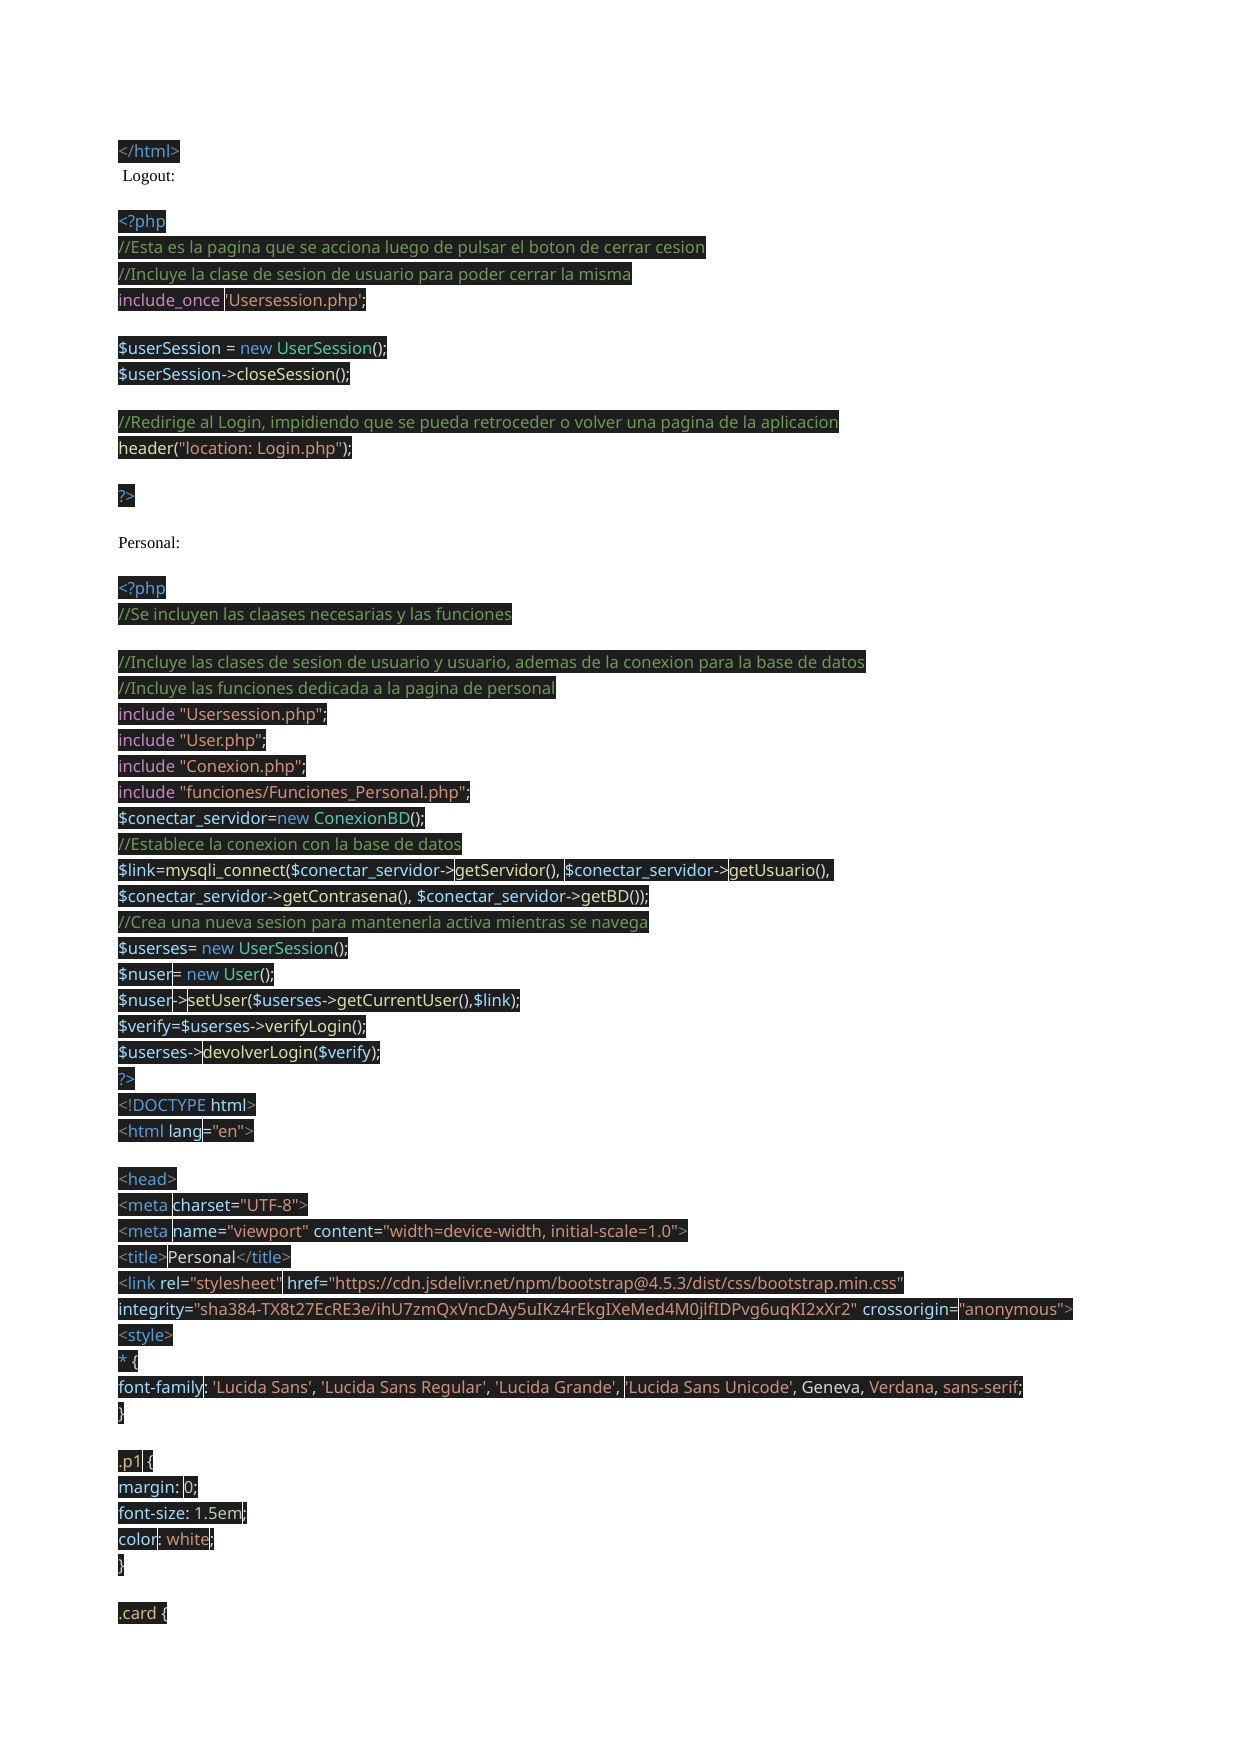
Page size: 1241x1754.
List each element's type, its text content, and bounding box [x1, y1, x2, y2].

text margin: 0; [118, 1476, 1122, 1498]
text $nuser= new User(); [118, 963, 1122, 986]
text </html> [118, 140, 1122, 163]
text //Crea una nueva sesion para mantenerla activa mientras se navega [118, 911, 1122, 933]
text <!DOCTYPE html> [118, 1093, 1122, 1116]
text Personal: [118, 532, 1122, 552]
text $userses= new UserSession(); [118, 937, 1122, 959]
text header("location: Login.php"); [118, 436, 1122, 459]
text $link=mysqli_connect($conectar_servidor->getServidor(), $conectar_servidor->getUsuario(), [118, 859, 1122, 881]
text <meta name="viewport" content="width=device-width, initial-scale=1.0"> [118, 1219, 1122, 1242]
text include_once 'Usersession.php'; [118, 288, 1122, 311]
text font-size: 1.5em; [118, 1502, 1122, 1524]
text <link rel="stylesheet" href="https://cdn.jsdelivr.net/npm/bootstrap@4.5.3/dist/css/bootstrap.min.css" [118, 1271, 1122, 1294]
text font-family: 'Lucida Sans', 'Lucida Sans Regular', 'Lucida Grande', 'Lucida Sans Unicode', Geneva, Verdana, sans-serif; [118, 1376, 1122, 1398]
text $verify=$userses->verifyLogin(); [118, 1015, 1122, 1038]
text //Incluye las funciones dedicada a la pagina de personal [118, 676, 1122, 699]
text //Esta es la pagina que se acciona luego de pulsar el boton de cerrar cesion [118, 236, 1122, 259]
text <meta charset="UTF-8"> [118, 1193, 1122, 1216]
text Logout: [118, 166, 1122, 185]
text //Incluye las clases de sesion de usuario y usuario, ademas de la conexion para la base de datos [118, 650, 1122, 673]
text <head> [118, 1167, 1122, 1190]
text ?> [118, 1067, 1122, 1090]
text integrity="sha384-TX8t27EcRE3e/ihU7zmQxVncDAy5uIKz4rEkgIXeMed4M0jlfIDPvg6uqKI2xXr2" crossorigin="anonymous"> [118, 1297, 1122, 1320]
text $userSession->closeSession(); [118, 362, 1122, 385]
text color: white; [118, 1528, 1122, 1550]
text ?> [118, 484, 1122, 507]
text //Establece la conexion con la base de datos [118, 833, 1122, 855]
text .p1 { [118, 1449, 1122, 1472]
text include "Conexion.php"; [118, 754, 1122, 777]
text <html lang="en"> [118, 1119, 1122, 1142]
text //Se incluyen las claases necesarias y las funciones [118, 602, 1122, 625]
text .card { [118, 1602, 1122, 1624]
text //Redirige al Login, impidiendo que se pueda retroceder o volver una pagina de la aplicacion [118, 410, 1122, 433]
text <title>Personal</title> [118, 1245, 1122, 1268]
text $nuser->setUser($userses->getCurrentUser(),$link); [118, 989, 1122, 1012]
text include "User.php"; [118, 728, 1122, 751]
text $userses->devolverLogin($verify); [118, 1041, 1122, 1064]
text <style> [118, 1323, 1122, 1346]
text include "funciones/Funciones_Personal.php"; [118, 781, 1122, 803]
text <?php [118, 576, 1122, 599]
text <?php [118, 210, 1122, 233]
text $userSession = new UserSession(); [118, 336, 1122, 359]
text $conectar_servidor->getContrasena(), $conectar_servidor->getBD()); [118, 885, 1122, 907]
text * { [118, 1349, 1122, 1372]
text } [118, 1554, 1122, 1576]
text //Incluye la clase de sesion de usuario para poder cerrar la misma [118, 262, 1122, 285]
text $conectar_servidor=new ConexionBD(); [118, 807, 1122, 829]
text include "Usersession.php"; [118, 702, 1122, 725]
text } [118, 1402, 1122, 1424]
